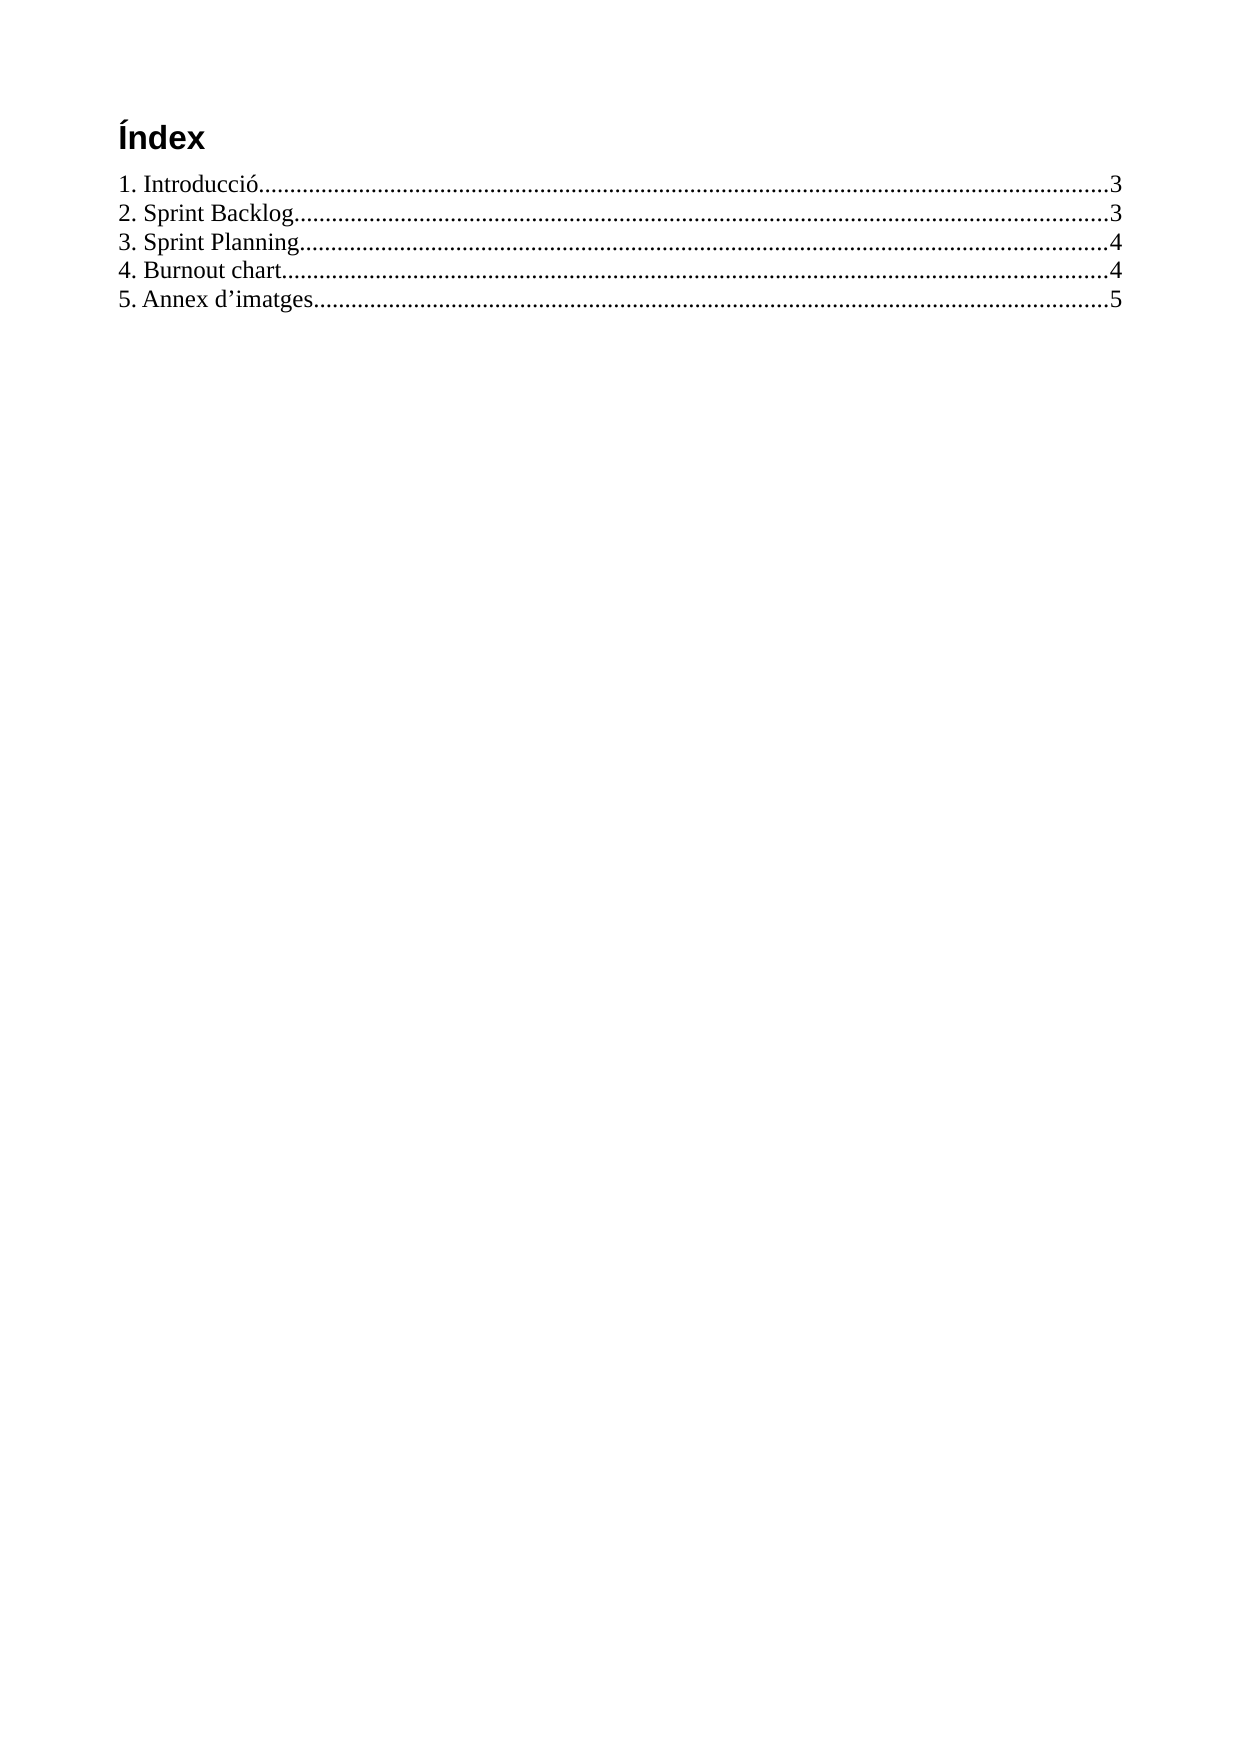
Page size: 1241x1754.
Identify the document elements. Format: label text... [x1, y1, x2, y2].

text 1. Introducció 3 [118, 169, 1122, 198]
subtitle Índex [118, 118, 1122, 157]
text 4. Burnout chart 4 [118, 255, 1122, 284]
text 2. Sprint Backlog 3 [118, 198, 1122, 227]
text 3. Sprint Planning 4 [118, 227, 1122, 255]
text 5. Annex d’imatges 5 [118, 284, 1122, 313]
